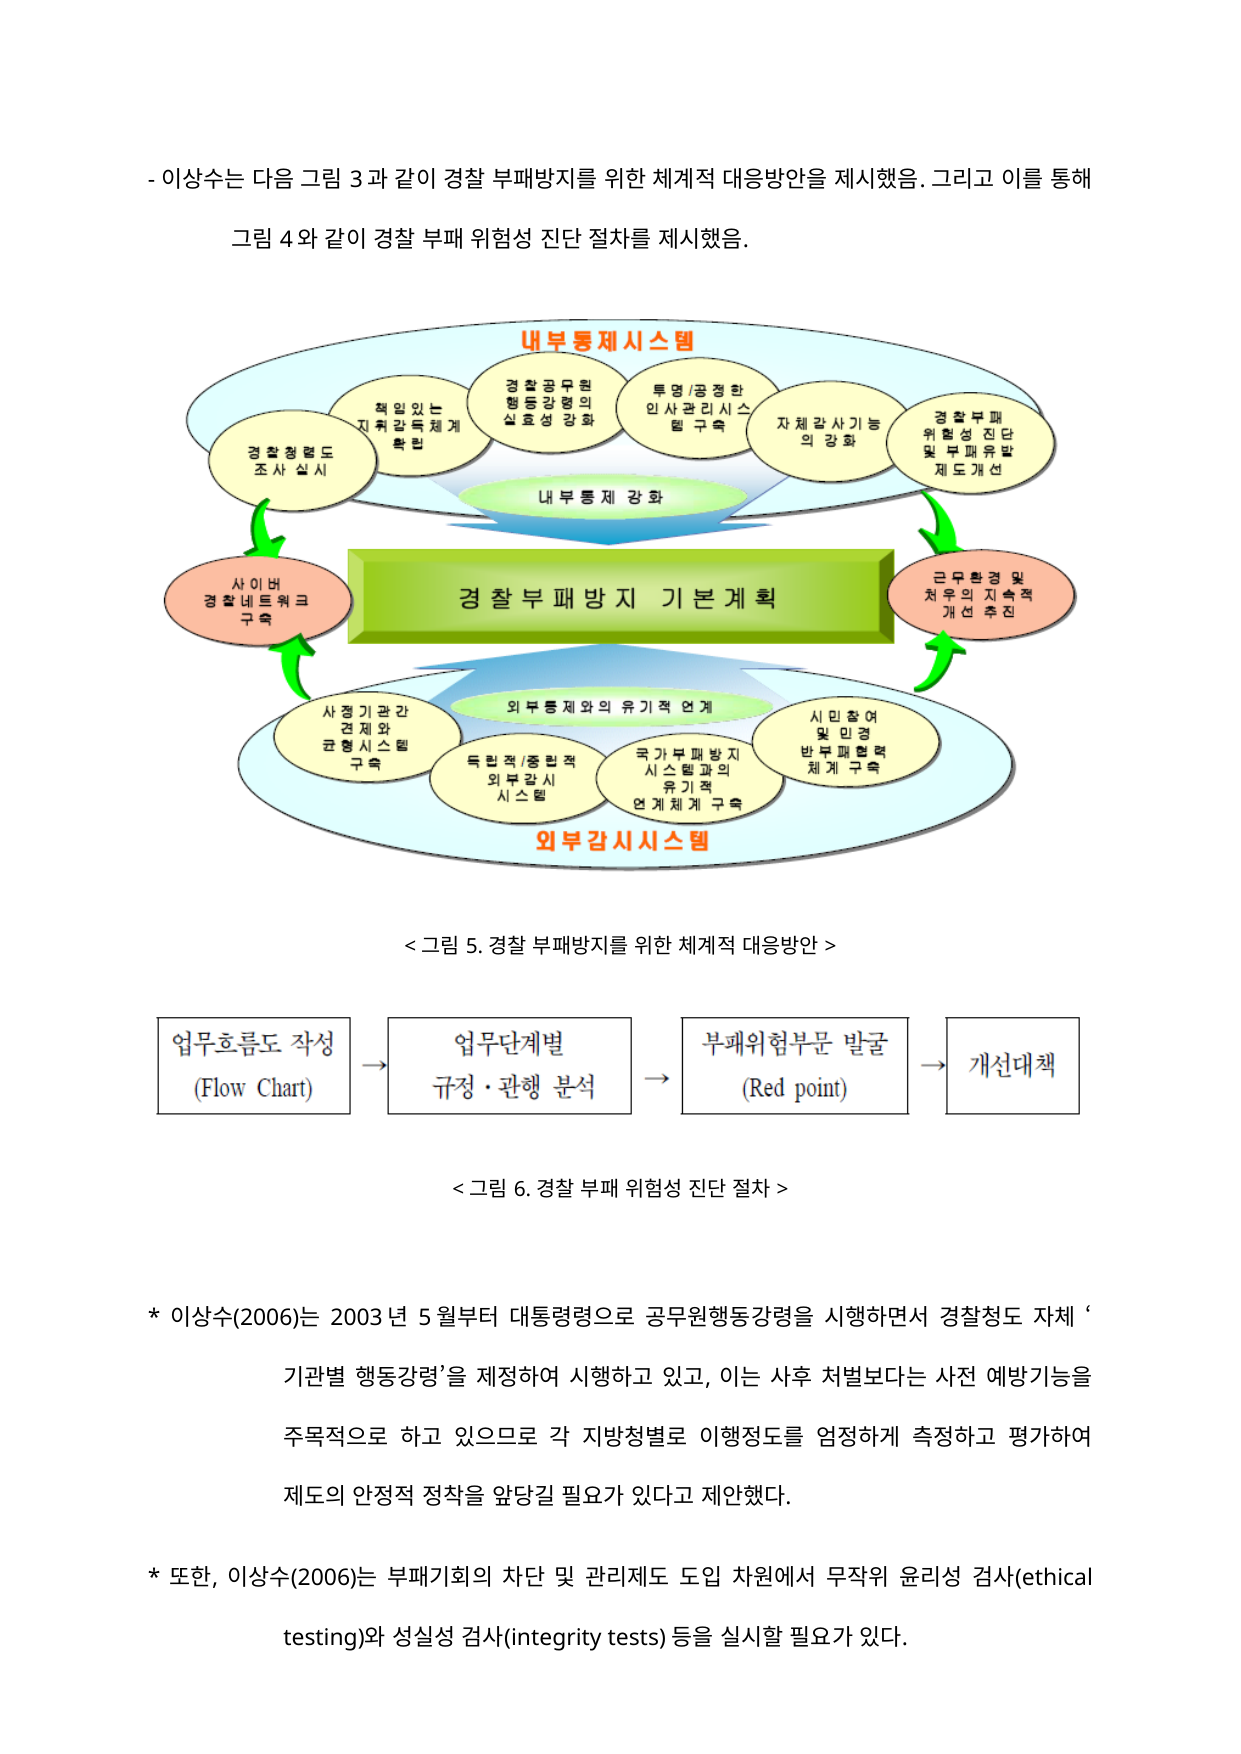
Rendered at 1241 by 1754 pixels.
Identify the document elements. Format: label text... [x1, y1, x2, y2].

text * 이상수(2006)는 2003년 5월부터 대통령령으로 공무원행동강령을 시행하면서 경찰청도 자체 ‘기관별 행동강령’을 제정하여 시행하고 있고, 이는 사후 처벌보다는 사전 예방기능을 주목적으로 하고 있으므로 각 지방청별로 이행정도를 엄정하게 측정하고 평가하여 제도의 안정적 정착을 앞당길 필요가 있다고 제안했다. [148, 1298, 1093, 1511]
text * 또한, 이상수(2006)는 부패기회의 차단 및 관리제도 도입 차원에서 무작위 윤리성 검사(ethical testing)와 성실성 검사(integrity tests) 등을 실시할 필요가 있다. [148, 1559, 1093, 1652]
text < 그림 5. 경찰 부패방지를 위한 체계적 대응방안 > [148, 929, 1093, 960]
text - 이상수는 다음 그림 3과 같이 경찰 부패방지를 위한 체계적 대응방안을 제시했음. 그리고 이를 통해 그림 4와 같이 경찰 부패 위험성 진단 절차를 제시했음. [148, 161, 1093, 254]
text < 그림 6. 경찰 부패 위험성 진단 절차 > [148, 1172, 1093, 1202]
